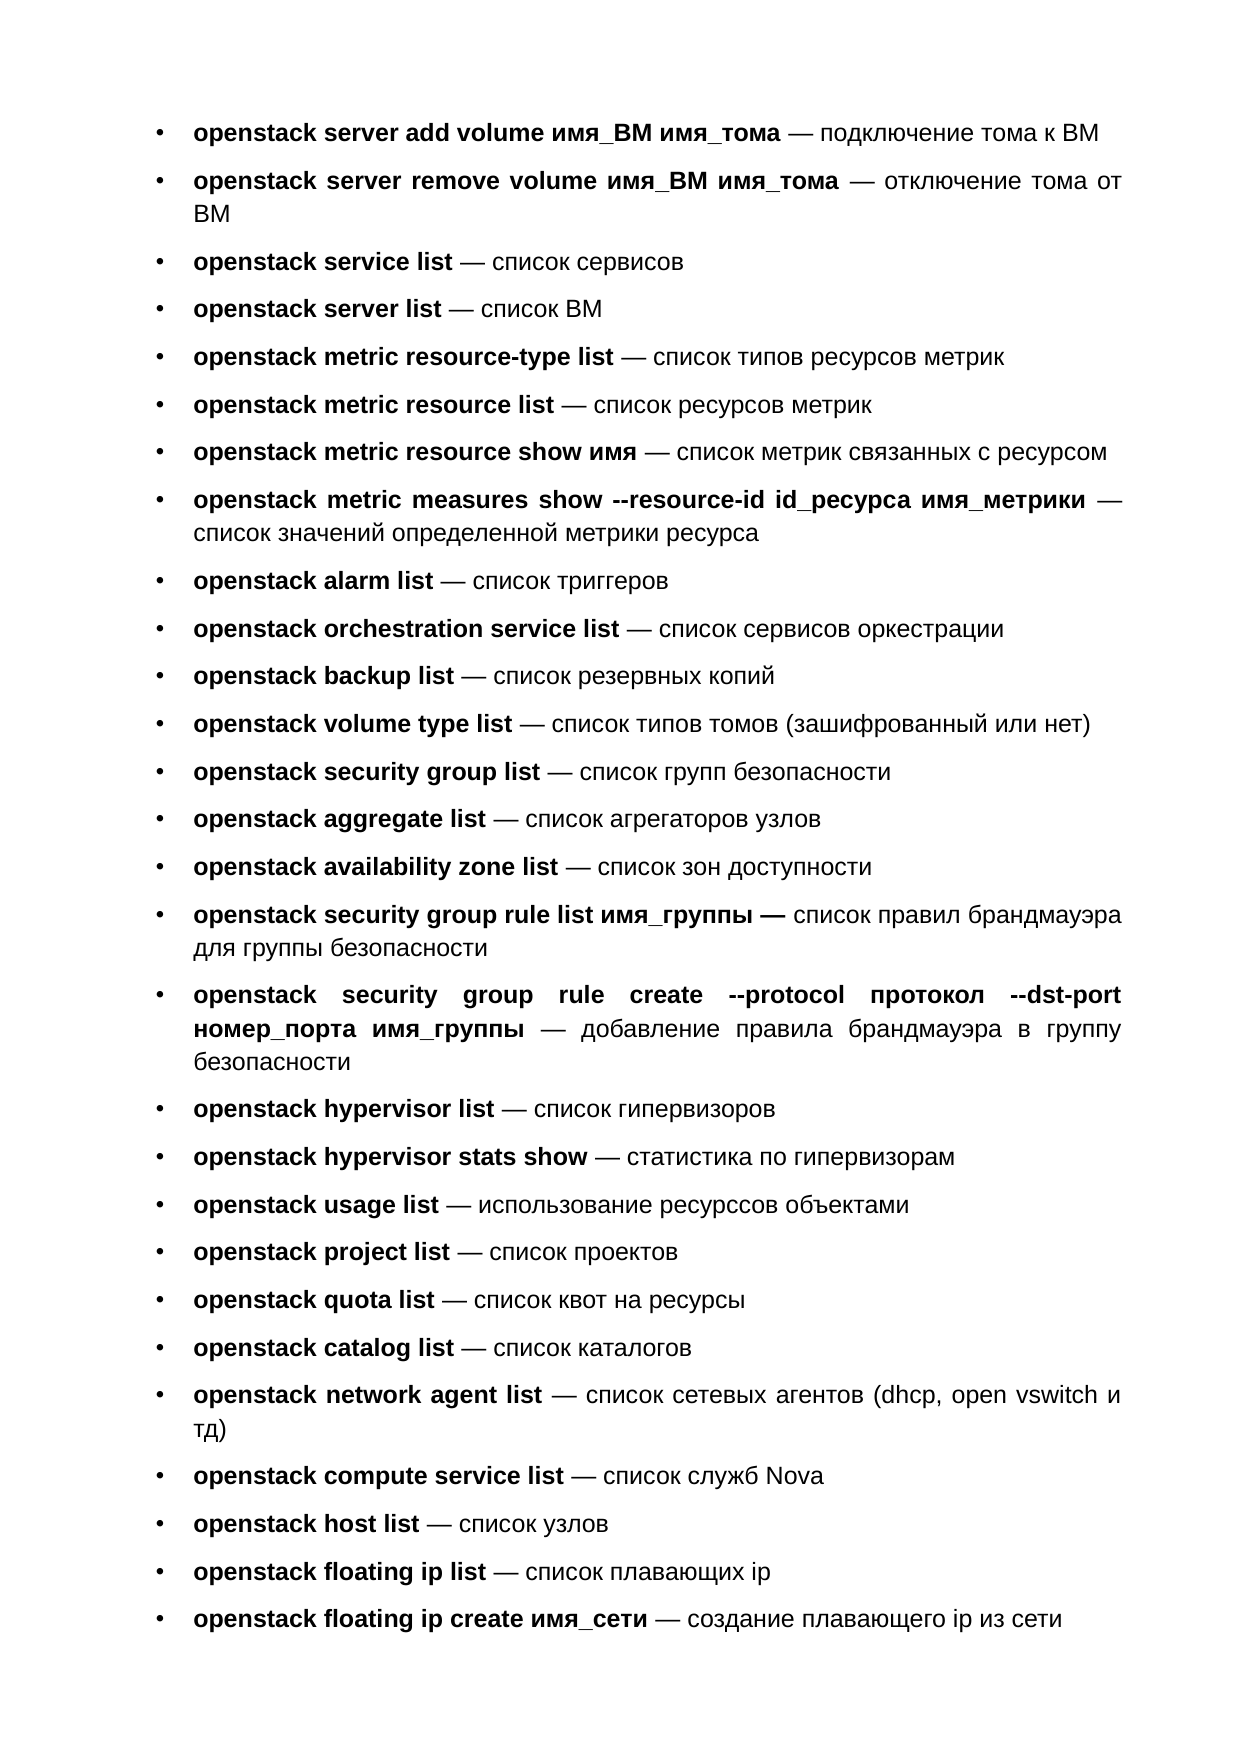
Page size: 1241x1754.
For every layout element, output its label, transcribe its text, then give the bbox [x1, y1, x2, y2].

list openstack floating ip create имя_сети — создание плавающего ip из сети [156, 1604, 1122, 1633]
list openstack network agent list — список сетевых агентов (dhcp, open vswitch и тд) [156, 1381, 1122, 1442]
list openstack catalog list — список каталогов [156, 1333, 1122, 1362]
list openstack metric resource-type list — список типов ресурсов метрик [156, 342, 1122, 371]
list openstack hypervisor list — список гипервизоров [156, 1094, 1122, 1123]
list openstack aggregate list — список агрегаторов узлов [156, 804, 1122, 833]
list openstack metric resource list — список ресурсов метрик [156, 390, 1122, 418]
list openstack security group rule list имя_группы — список правил брандмауэра для группы безопасности [156, 900, 1122, 962]
list openstack server remove volume имя_ВМ имя_тома — отключение тома от ВМ [156, 166, 1122, 228]
list openstack server add volume имя_ВМ имя_тома — подключение тома к ВМ [156, 118, 1122, 147]
list openstack host list — список узлов [156, 1509, 1122, 1538]
list openstack project list — список проектов [156, 1237, 1122, 1266]
list openstack orchestration service list — список сервисов оркестрации [156, 613, 1122, 642]
list openstack floating ip list — список плавающих ip [156, 1557, 1122, 1586]
list openstack volume type list — список типов томов (зашифрованный или нет) [156, 709, 1122, 738]
list openstack security group list — список групп безопасности [156, 757, 1122, 786]
list openstack compute service list — список служб Nova [156, 1461, 1122, 1490]
list openstack metric measures show --resource-id id_ресурса имя_метрики — список значений определенной метрики ресурса [156, 485, 1122, 547]
list openstack alarm list — список триггеров [156, 566, 1122, 595]
list openstack quota list — список квот на ресурсы [156, 1285, 1122, 1314]
list openstack service list — список сервисов [156, 247, 1122, 275]
list openstack usage list — использование ресурссов объектами [156, 1190, 1122, 1218]
list openstack hypervisor stats show — статистика по гипервизорам [156, 1142, 1122, 1171]
list openstack metric resource show имя — список метрик связанных с ресурсом [156, 437, 1122, 466]
list openstack availability zone list — список зон доступности [156, 852, 1122, 881]
list openstack backup list — список резервных копий [156, 661, 1122, 690]
list openstack server list — список ВМ [156, 294, 1122, 323]
list openstack security group rule create --protocol протокол --dst-port номер_порта имя_группы — добавление правила брандмауэра в группу безопасности [156, 981, 1122, 1075]
